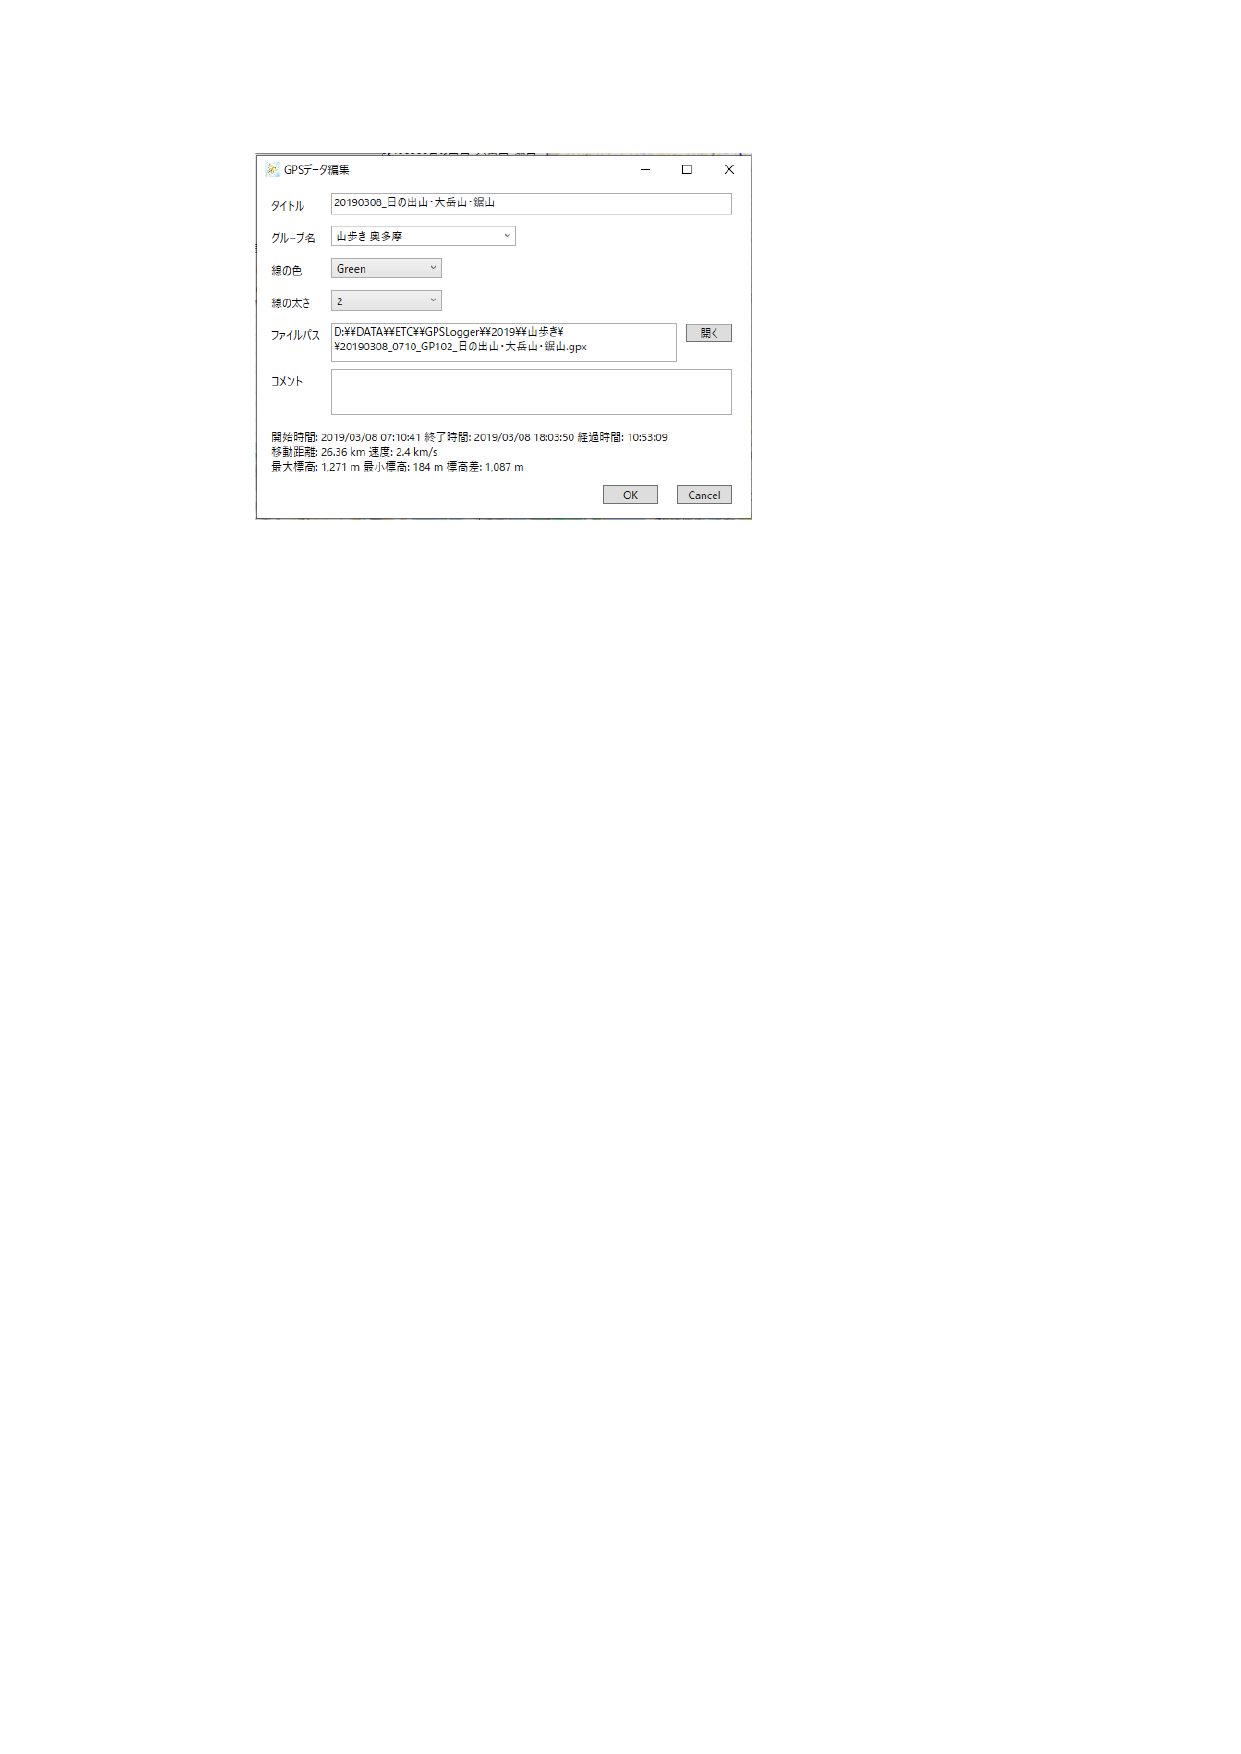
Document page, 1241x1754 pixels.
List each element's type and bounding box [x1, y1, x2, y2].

picture [255, 153, 752, 520]
